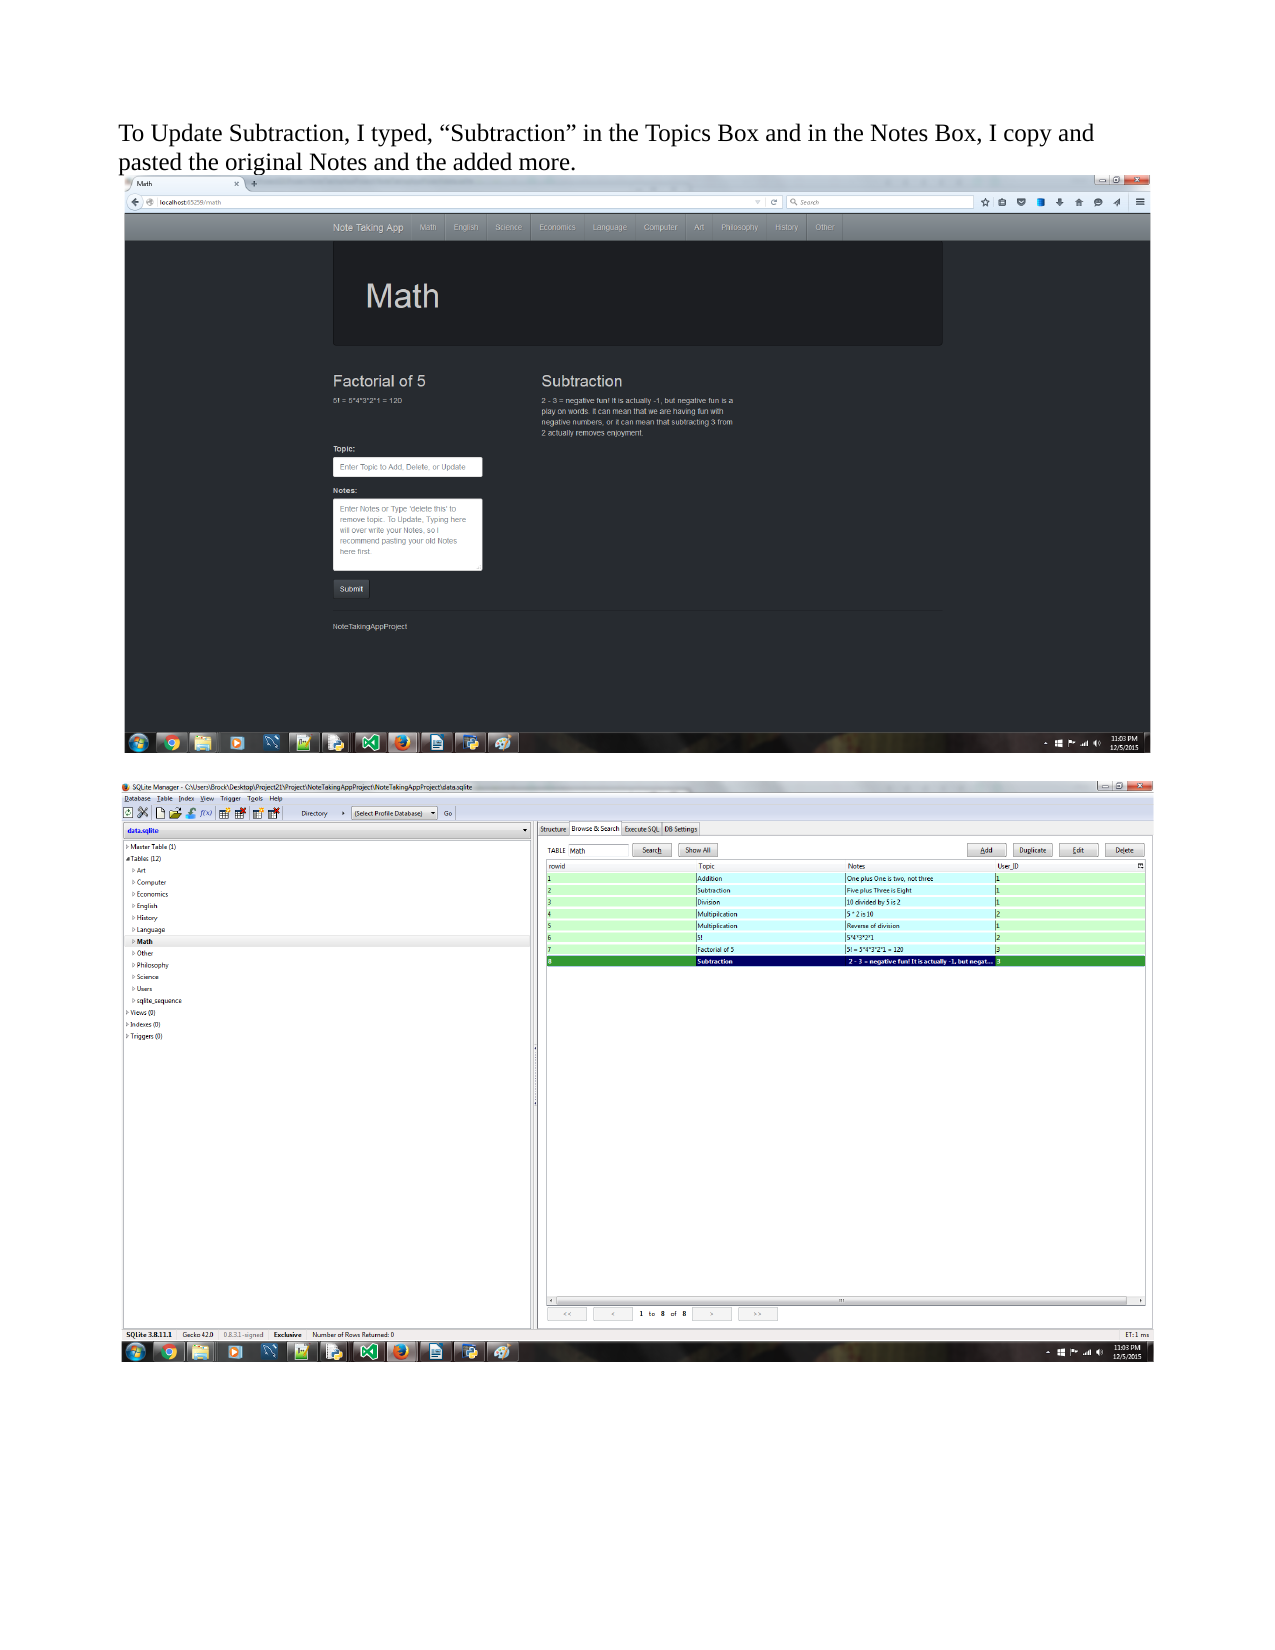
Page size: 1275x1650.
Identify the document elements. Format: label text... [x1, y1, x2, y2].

picture [124, 175, 1151, 753]
text To Update Subtraction, I typed, “Subtraction” in the Topics Box and in the Notes Box, I copy and pasted the original Notes and the added more. [118, 118, 1157, 176]
picture [121, 781, 1154, 1362]
